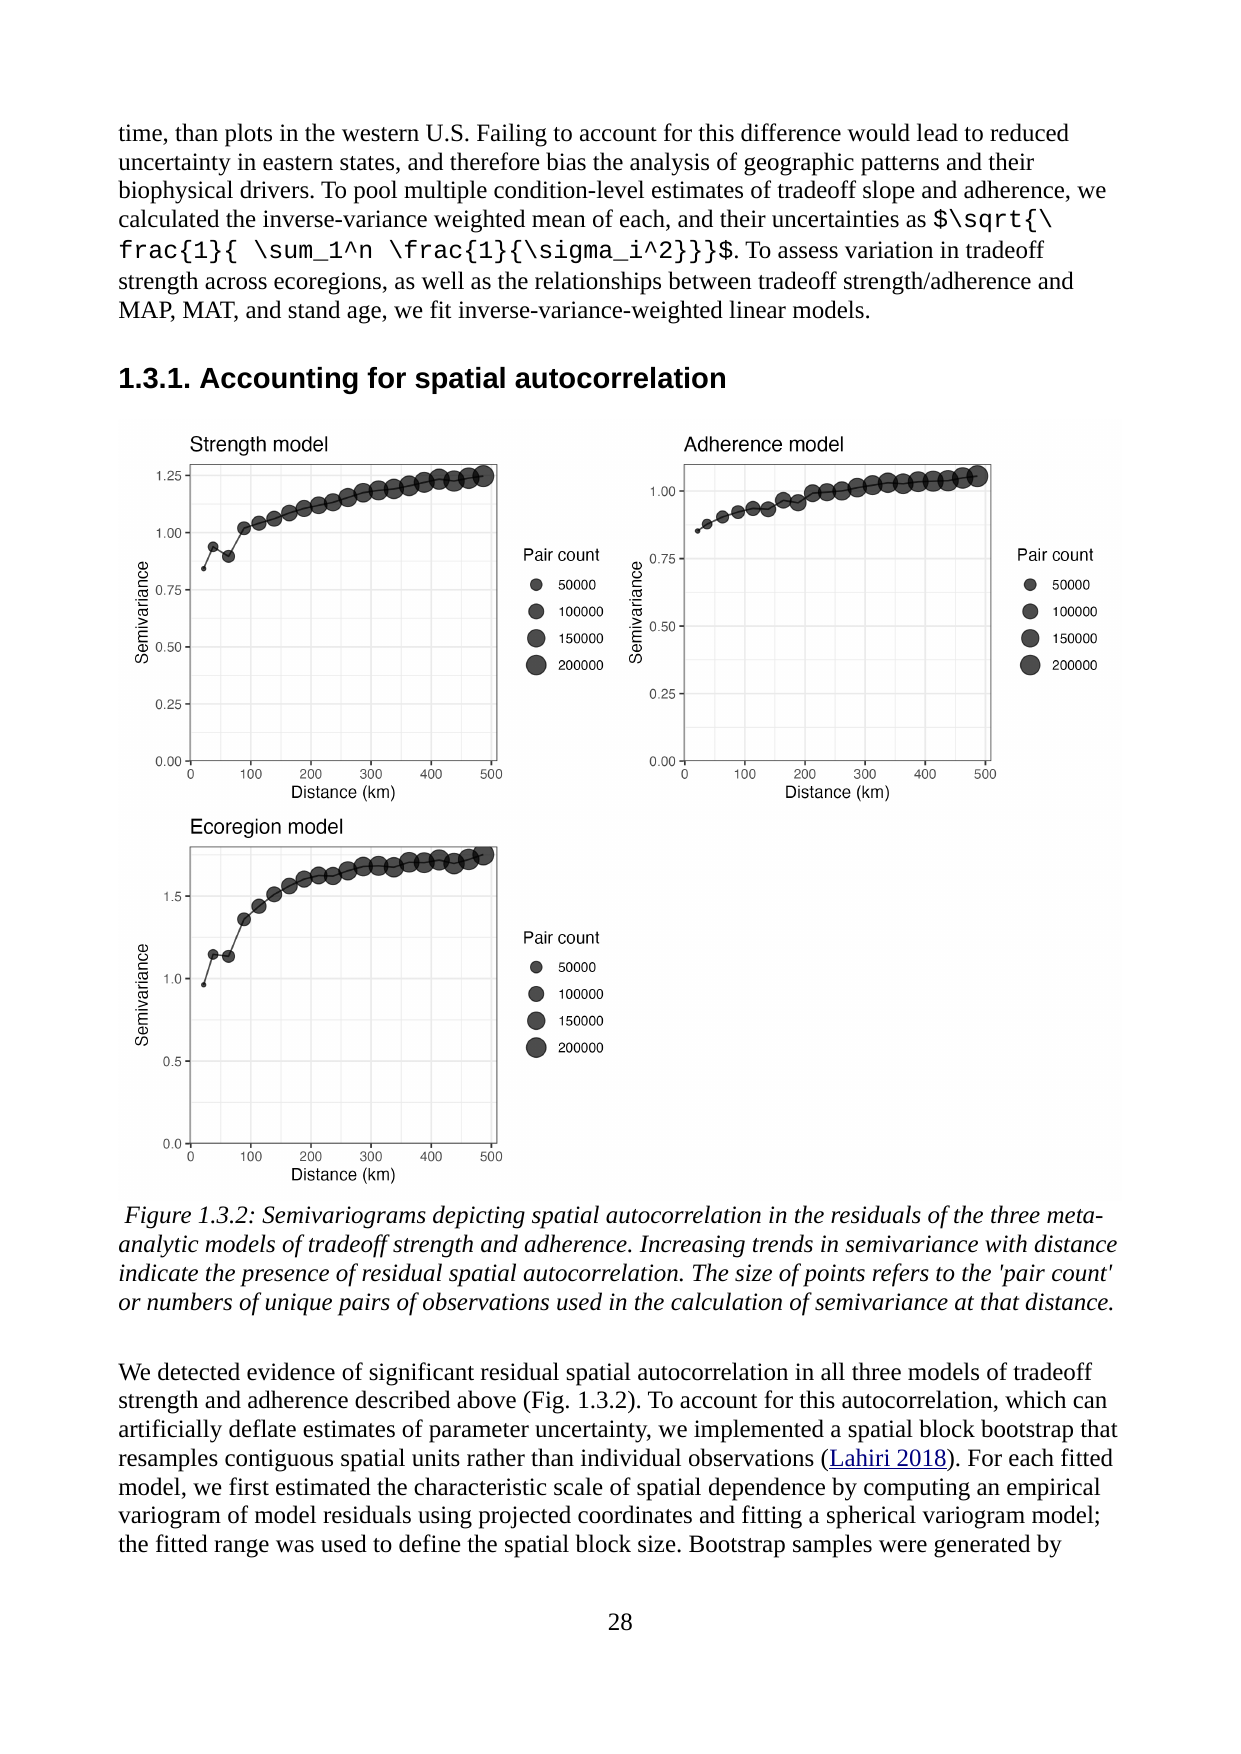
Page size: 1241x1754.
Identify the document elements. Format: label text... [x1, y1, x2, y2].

text We detected evidence of significant residual spatial autocorrelation in all three models of tradeoff strength and adherence described above (Fig. 1.3.2). To account for this autocorrelation, which can artificially deflate estimates of parameter uncertainty, we implemented a spatial block bootstrap that resamples contiguous spatial units rather than individual observations (Lahiri 2018). For each fitted model, we first estimated the characteristic scale of spatial dependence by computing an empirical variogram of model residuals using projected coordinates and fitting a spherical variogram model; the fitted range was used to define the spatial block size. Bootstrap samples were generated by [118, 1357, 1122, 1558]
subtitle Accounting for spatial autocorrelation [118, 361, 1122, 394]
text time, than plots in the western U.S. Failing to account for this difference would lead to reduced uncertainty in eastern states, and therefore bias the analysis of geographic patterns and their biophysical drivers. To pool multiple condition-level estimates of tradeoff slope and adherence, we calculated the inverse-variance weighted mean of each, and their uncertainties as $\sqrt{\frac{1}{ \sum_1^n \frac{1}{\sigma_i^2}}}$. To assess variation in tradeoff strength across ecoregions, as well as the relationships between tradeoff strength/adherence and MAP, MAT, and stand age, we fit inverse-variance-weighted linear models. [118, 118, 1122, 323]
text Figure 1.3.2: Semivariograms depicting spatial autocorrelation in the residuals of the three meta-analytic models of tradeoff strength and adherence. Increasing trends in semivariance with distance indicate the presence of residual spatial autocorrelation. The size of points refers to the 'pair count' or numbers of unique pairs of observations used in the calculation of semivariance at that distance. [118, 1201, 1122, 1315]
